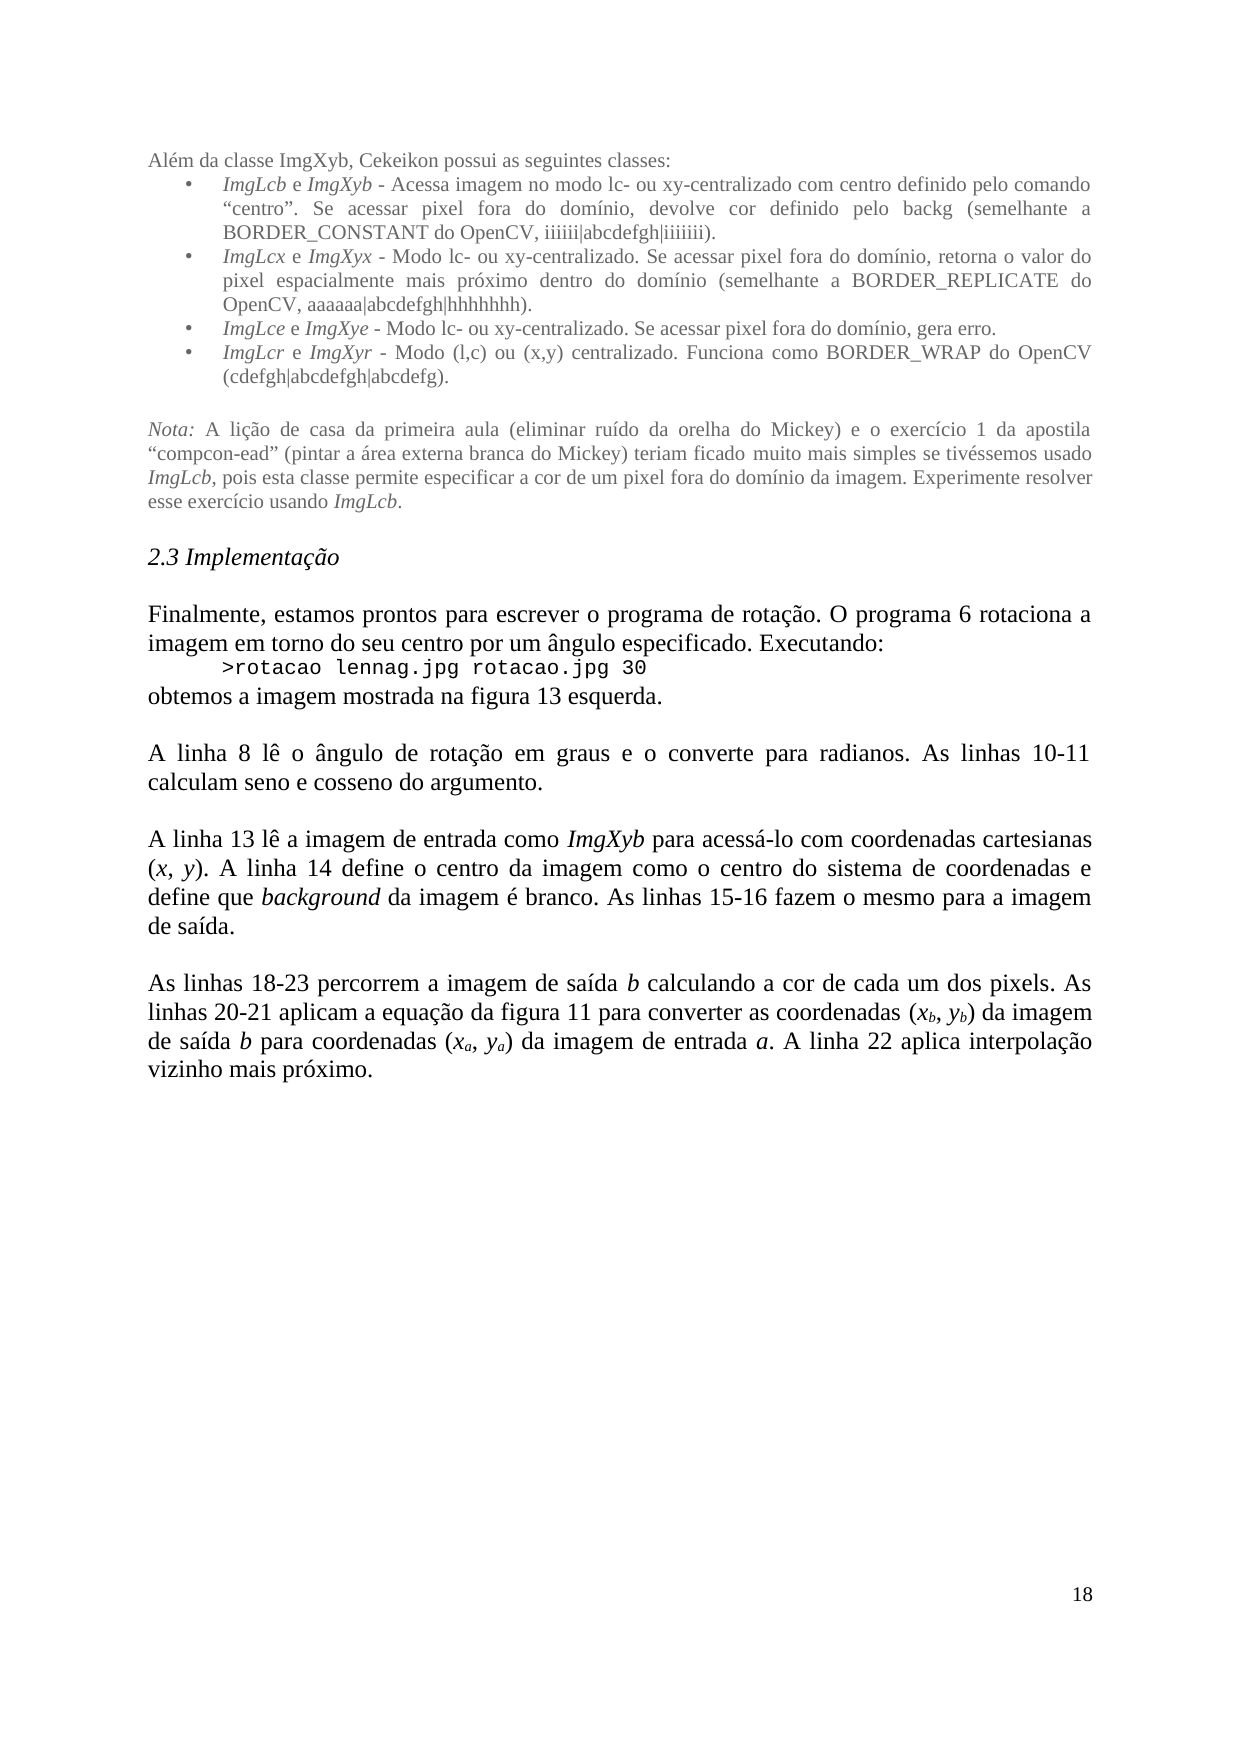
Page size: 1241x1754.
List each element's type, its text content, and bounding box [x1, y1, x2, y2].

list ImgLcr e ImgXyr - Modo (l,c) ou (x,y) centralizado. Funciona como BORDER_WRAP do OpenCV (cdefgh|abcdefgh|abcdefg). [185, 340, 1092, 388]
list ImgLcx e ImgXyx - Modo lc- ou xy-centralizado. Se acessar pixel fora do domínio, retorna o valor do pixel espacialmente mais próximo dentro do domínio (semelhante a BORDER_REPLICATE do OpenCV, aaaaaa|abcdefgh|hhhhhhh). [185, 244, 1092, 316]
text A linha 8 lê o ângulo de rotação em graus e o converte para radianos. As linhas 10-11 calculam seno e cosseno do argumento. [148, 738, 1092, 796]
text As linhas 18-23 percorrem a imagem de saída b calculando a cor de cada um dos pixels. As linhas 20-21 aplicam a equação da figura 11 para converter as coordenadas (xb, yb) da imagem de saída b para coordenadas (xa, ya) da imagem de entrada a. A linha 22 aplica interpolação vizinho mais próximo. [148, 968, 1092, 1083]
text A linha 13 lê a imagem de entrada como ImgXyb para acessá-lo com coordenadas cartesianas (x, y). A linha 14 define o centro da imagem como o centro do sistema de coordenadas e define que background da imagem é branco. As linhas 15-16 fazem o mesmo para a imagem de saída. [148, 824, 1092, 939]
list ImgLce e ImgXye - Modo lc- ou xy-centralizado. Se acessar pixel fora do domínio, gera erro. [185, 316, 1092, 340]
text Além da classe ImgXyb, Cekeikon possui as seguintes classes: [148, 148, 1092, 172]
text >rotacao lennag.jpg rotacao.jpg 30 [148, 657, 1092, 681]
text obtemos a imagem mostrada na figura 13 esquerda. [148, 681, 1092, 709]
list ImgLcb e ImgXyb - Acessa imagem no modo lc- ou xy-centralizado com centro definido pelo comando “centro”. Se acessar pixel fora do domínio, devolve cor definido pelo backg (semelhante a BORDER_CONSTANT do OpenCV, iiiiii|abcdefgh|iiiiiii). [185, 172, 1092, 244]
text Nota: A lição de casa da primeira aula (eliminar ruído da orelha do Mickey) e o exercício 1 da apostila “compcon-ead” (pintar a área externa branca do Mickey) teriam ficado muito mais simples se tivéssemos usado ImgLcb, pois esta classe permite especificar a cor de um pixel fora do domínio da imagem. Experimente resolver esse exercício usando ImgLcb. [148, 417, 1092, 513]
text 2.3 Implementação [148, 542, 1092, 571]
text Finalmente, estamos prontos para escrever o programa de rotação. O programa 6 rotaciona a imagem em torno do seu centro por um ângulo especificado. Executando: [148, 599, 1092, 657]
